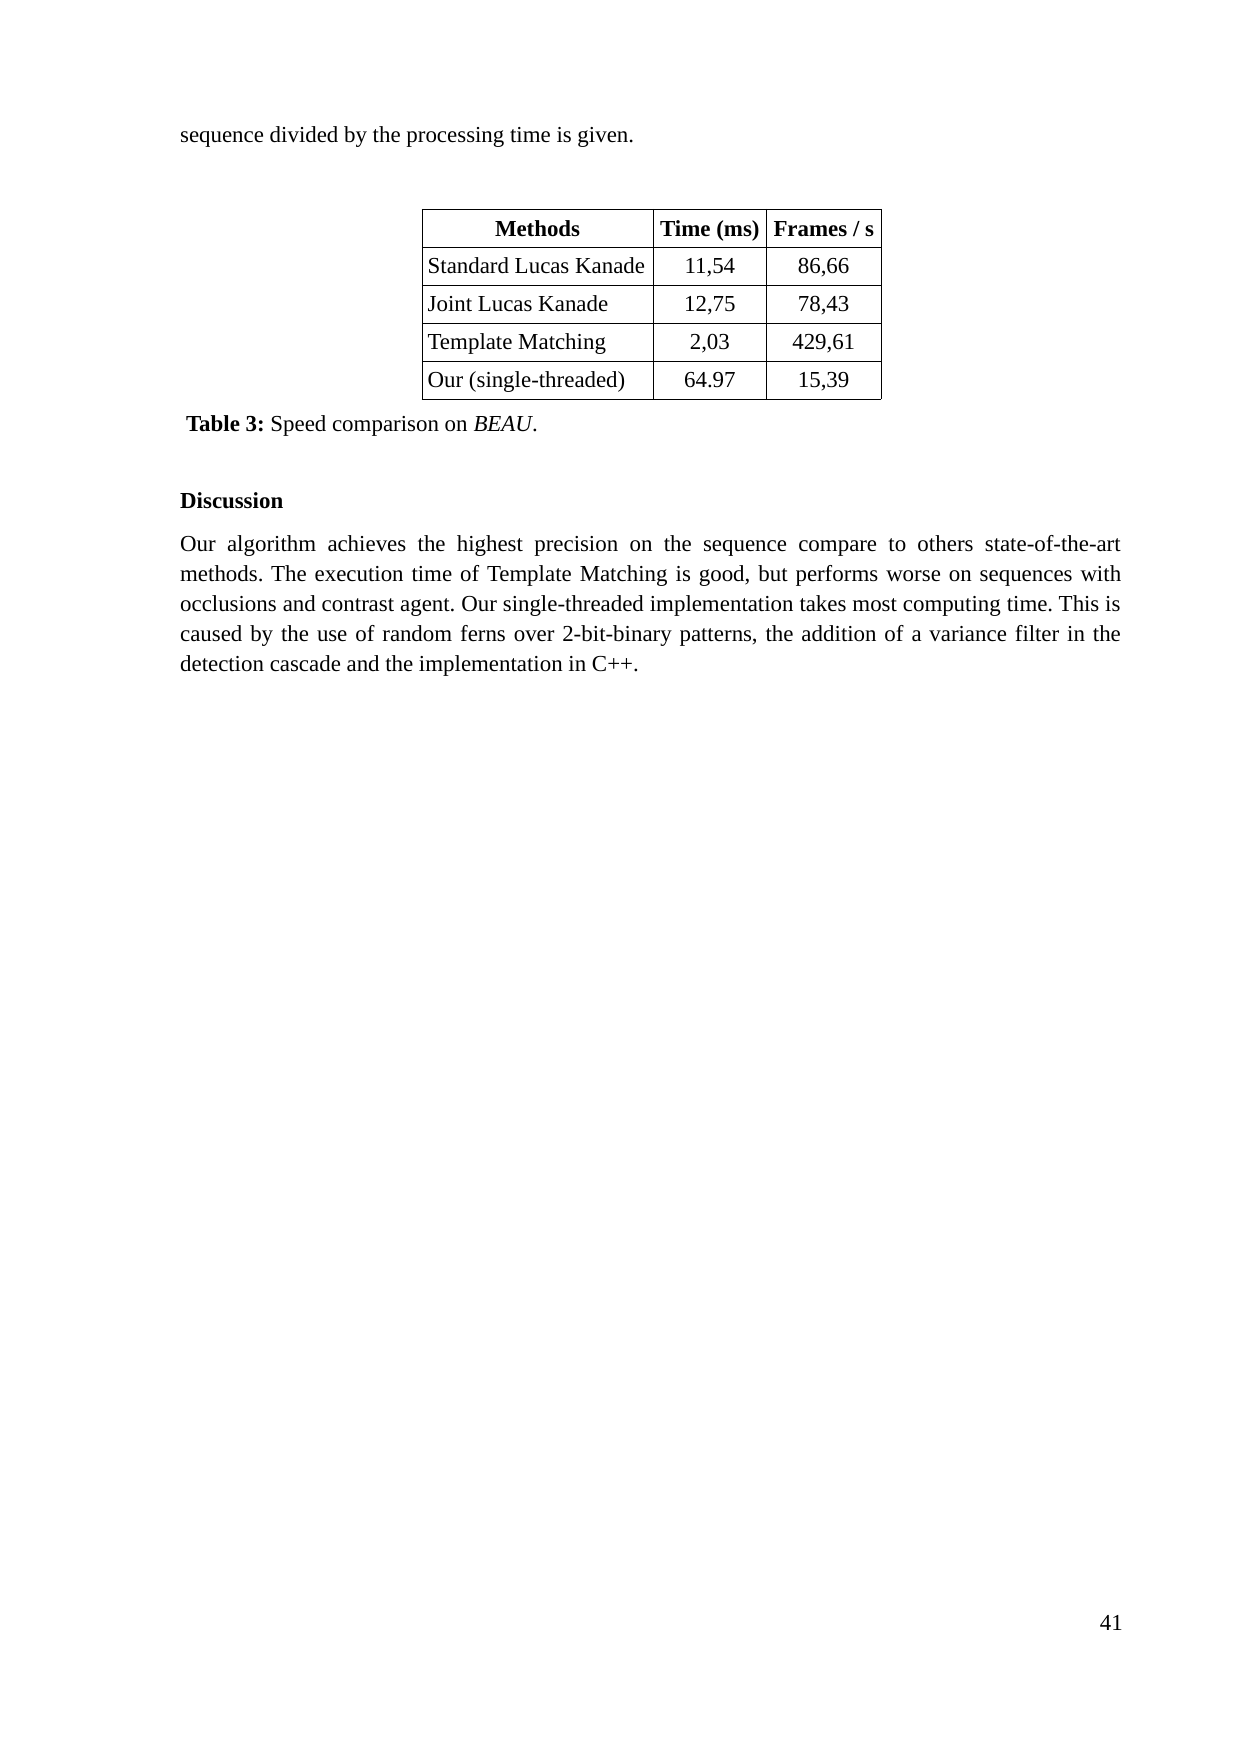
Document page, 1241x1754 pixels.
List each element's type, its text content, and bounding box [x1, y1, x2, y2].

table_cell 2,03 [654, 324, 766, 361]
text Discussion [180, 485, 1122, 515]
table_cell Standard Lucas Kanade [423, 248, 653, 285]
text sequence divided by the processing time is given. [180, 118, 1122, 148]
table_cell Joint Lucas Kanade [423, 286, 653, 323]
table_header [180, 203, 1122, 404]
table_cell 12,75 [654, 286, 766, 323]
table_cell 11,54 [654, 248, 766, 285]
table_cell 78,43 [767, 286, 881, 323]
table_cell 15,39 [767, 362, 881, 398]
table_cell 86,66 [767, 248, 881, 285]
table_cell 429,61 [767, 324, 881, 361]
text Our algorithm achieves the highest precision on the sequence compare to others state-of-the-art methods. The execution time of Template Matching is good, but performs worse on sequences with occlusions and contrast agent. Our single-threaded implementation takes most computing time. This is caused by the use of random ferns over 2-bit-binary patterns, the addition of a variance filter in the detection cascade and the implementation in C++. [180, 527, 1122, 677]
table_header Methods [423, 210, 653, 247]
table_header Time (ms) [654, 210, 766, 247]
table_header Frames / s [767, 210, 881, 247]
table_cell Template Matching [423, 324, 653, 361]
table_cell Table 3: Speed comparison on BEAU. [180, 404, 1122, 442]
table_cell Our (single-threaded) [423, 362, 653, 398]
table_cell 64.97 [654, 362, 766, 398]
